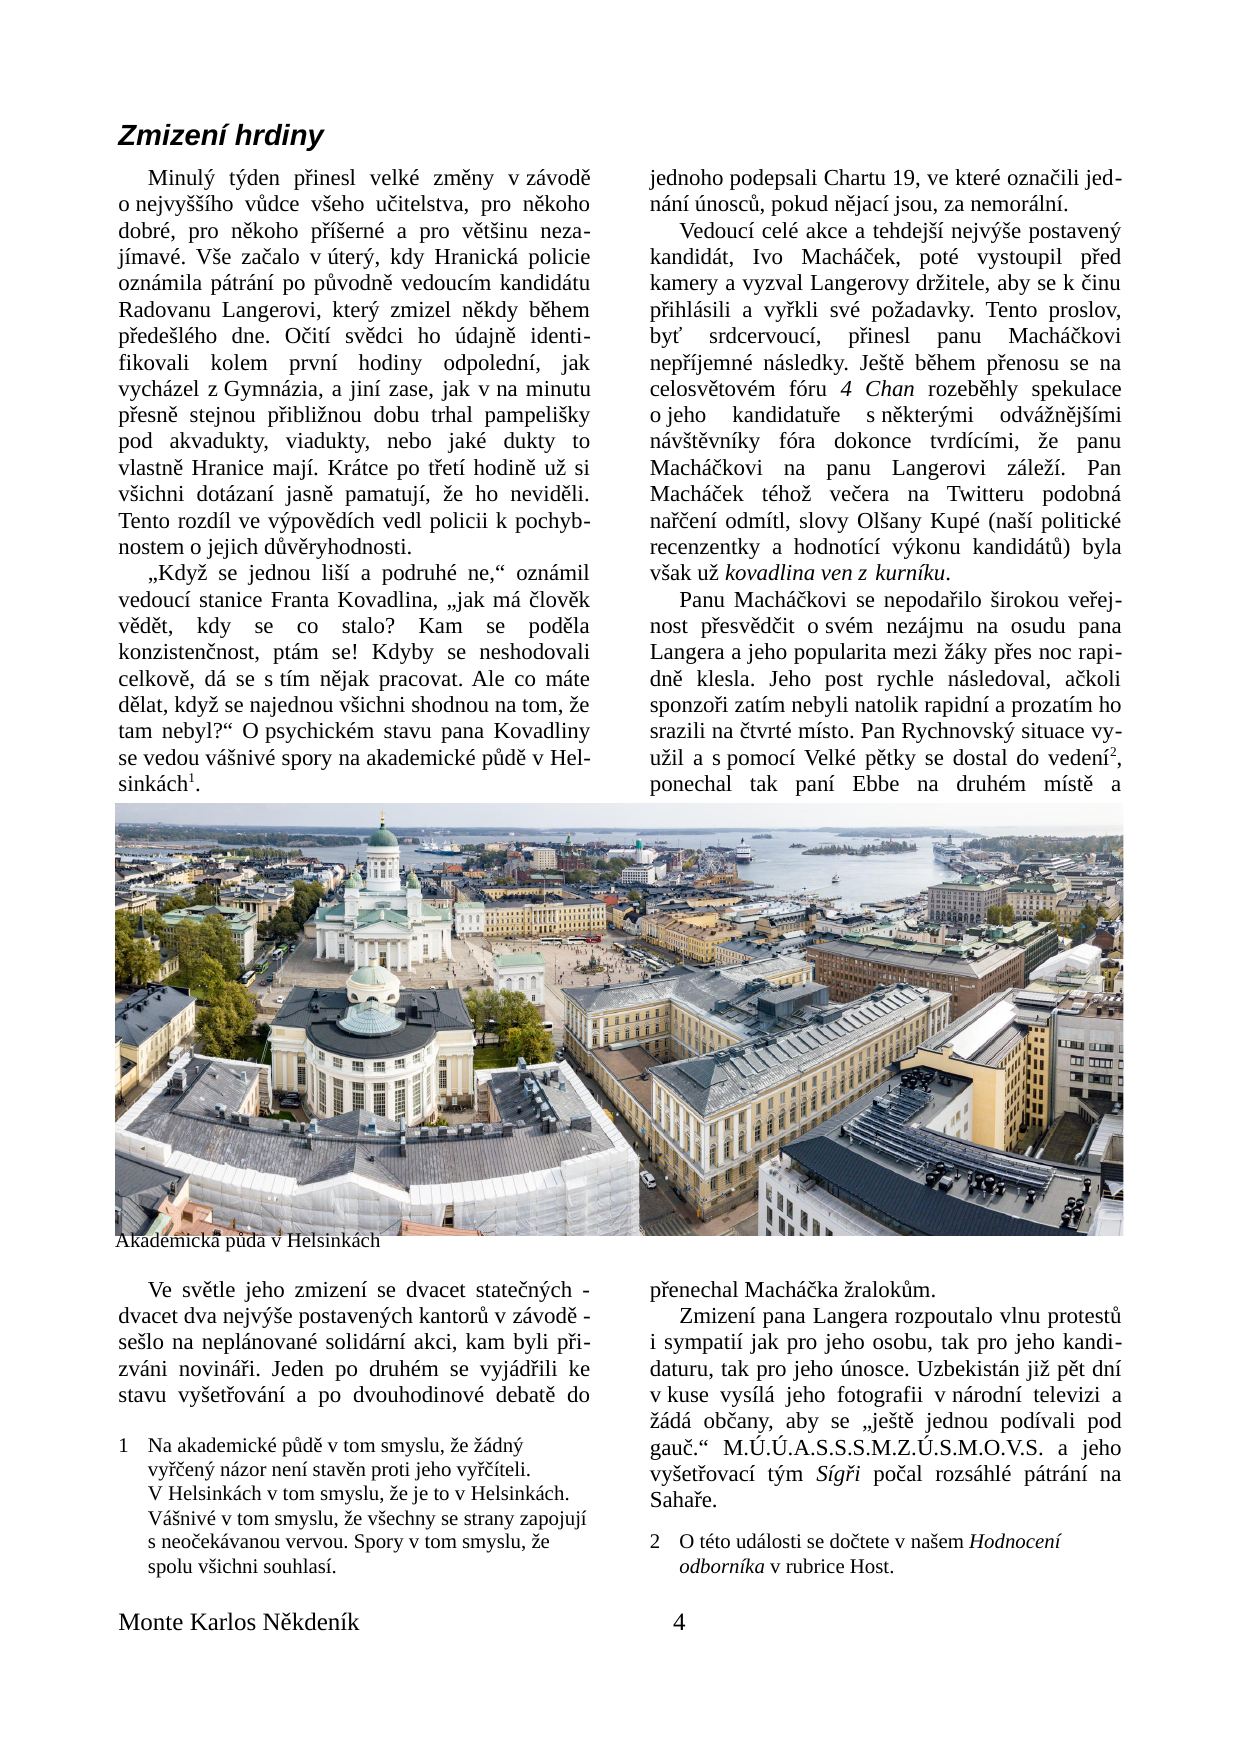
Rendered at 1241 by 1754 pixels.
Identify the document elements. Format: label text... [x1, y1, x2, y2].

text Na akademické půdě v tom smyslu, že žádný vyřčený názor není stavěn proti jeho vyřčíteli. V Helsinkách v tom smyslu, že je to v Helsinkách. Vášnivé v tom smyslu, že všechny se strany zapojují s neočekávanou vervou. Spory v tom smyslu, že spolu všichni souhlasí. [118, 1433, 591, 1578]
text „Když se jednou liší a podruhé ne,“ oznámil vedoucí stanice Franta Kovadlina, „jak má člověk vědět, kdy se co stalo? Kam se poděla konzistenčnost, ptám se! Kdyby se neshodovali celkově, dá se s tím nějak pracovat. Ale co máte dělat, když se najednou všichni shodnou na tom, že tam nebyl?“ O psychickém stavu pana Kovadliny se vedou vášnivé spory na akademické půdě v Hel­sinkách. [118, 559, 591, 797]
text Minulý týden přinesl velké změny v závodě o nejvyššího vůdce všeho učitelstva, pro někoho dobré, pro někoho příšerné a pro většinu neza­jímavé. Vše začalo v úterý, kdy Hranická policie oznámila pátrání po původně vedoucím kandidátu Radovanu Langerovi, který zmizel někdy během předešlého dne. Očití svědci ho údajně identi­fikovali kolem první hodiny odpolední, jak vycházel z Gymnázia, a jiní zase, jak v na minutu přesně stejnou přibližnou dobu trhal pampelišky pod akvadukty, viadukty, nebo jaké dukty to vlastně Hranice mají. Krátce po třetí hodině už si všichni dotázaní jasně pamatují, že ho neviděli. Tento rozdíl ve výpovědích vedl policii k pochyb­nostem o jejich důvěryhodnosti. [118, 164, 591, 559]
text Zmizení pana Langera rozpoutalo vlnu protestů i sympatií jak pro jeho osobu, tak pro jeho kandi­daturu, tak pro jeho únosce. Uzbekistán již pět dní v kuse vysílá jeho fotografii v národní televizi a žádá občany, aby se „ještě jednou podívali pod gauč.“ M.Ú.Ú.A.S.S.S.M.Z.Ú.S.M.O.V.S. a jeho vyšetřovací tým Sígři počal rozsáhlé pátrání na Sahaře. [649, 1302, 1122, 1513]
text Ve světle jeho zmizení se dvacet statečných - dvacet dva nejvýše postavených kantorů v závodě - sešlo na neplánované solidární akci, kam byli při­zváni novináři. Jeden po druhém se vyjádřili ke stavu vyšetřování a po dvouhodinové debatě do jednoho podepsali Chartu 19, ve které označili jed­nání únosců, pokud nějací jsou, za nemorální. [649, 164, 1122, 217]
text O této události se dočtete v našem Hodnocení odborníka v rubrice Host. [649, 1529, 1122, 1578]
text Ve světle jeho zmizení se dvacet statečných - dvacet dva nejvýše postavených kantorů v závodě - sešlo na neplánované solidární akci, kam byli při­zváni novináři. Jeden po druhém se vyjádřili ke stavu vyšetřování a po dvouhodinové debatě do jednoho podepsali Chartu 19, ve které označili jed­nání únosců, pokud nějací jsou, za nemorální. [118, 1216, 591, 1407]
picture [115, 803, 1124, 1216]
text Vedoucí celé akce a tehdejší nejvýše postavený kandidát, Ivo Macháček, poté vystoupil před kamery a vyzval Langerovy držitele, aby se k činu přihlásili a vyřkli své požadavky. Tento proslov, byť srdcervoucí, přinesl panu Macháčkovi nepříjemné následky. Ještě během přenosu se na celosvětovém fóru 4 Chan rozeběhly spekulace o jeho kandidatuře s některými odvážnějšími návštěvníky fóra dokonce tvrdícími, že panu Macháčkovi na panu Langerovi záleží. Pan Macháček téhož večera na Twitteru podobná nařčení odmítl, slovy Olšany Kupé (naší politické recenzentky a hodnotící výkonu kandidátů) byla však už kovadlina ven z kurníku. [649, 217, 1122, 586]
text přenechal Macháčka žralokům. [649, 1216, 1122, 1302]
text Panu Macháčkovi se nepodařilo širokou veřej­nost přesvědčit o svém nezájmu na osudu pana Langera a jeho popularita mezi žáky přes noc rapi­dně klesla. Jeho post rychle následoval, ačkoli sponzoři zatím nebyli natolik rapidní a prozatím ho srazili na čtvrté místo. Pan Rychnovský situace vy­užil a s pomocí Velké pětky se dostal do vedení, ponechal tak paní Ebbe na druhém místě a [649, 586, 1122, 803]
subtitle Zmizení hrdiny [118, 118, 1122, 152]
